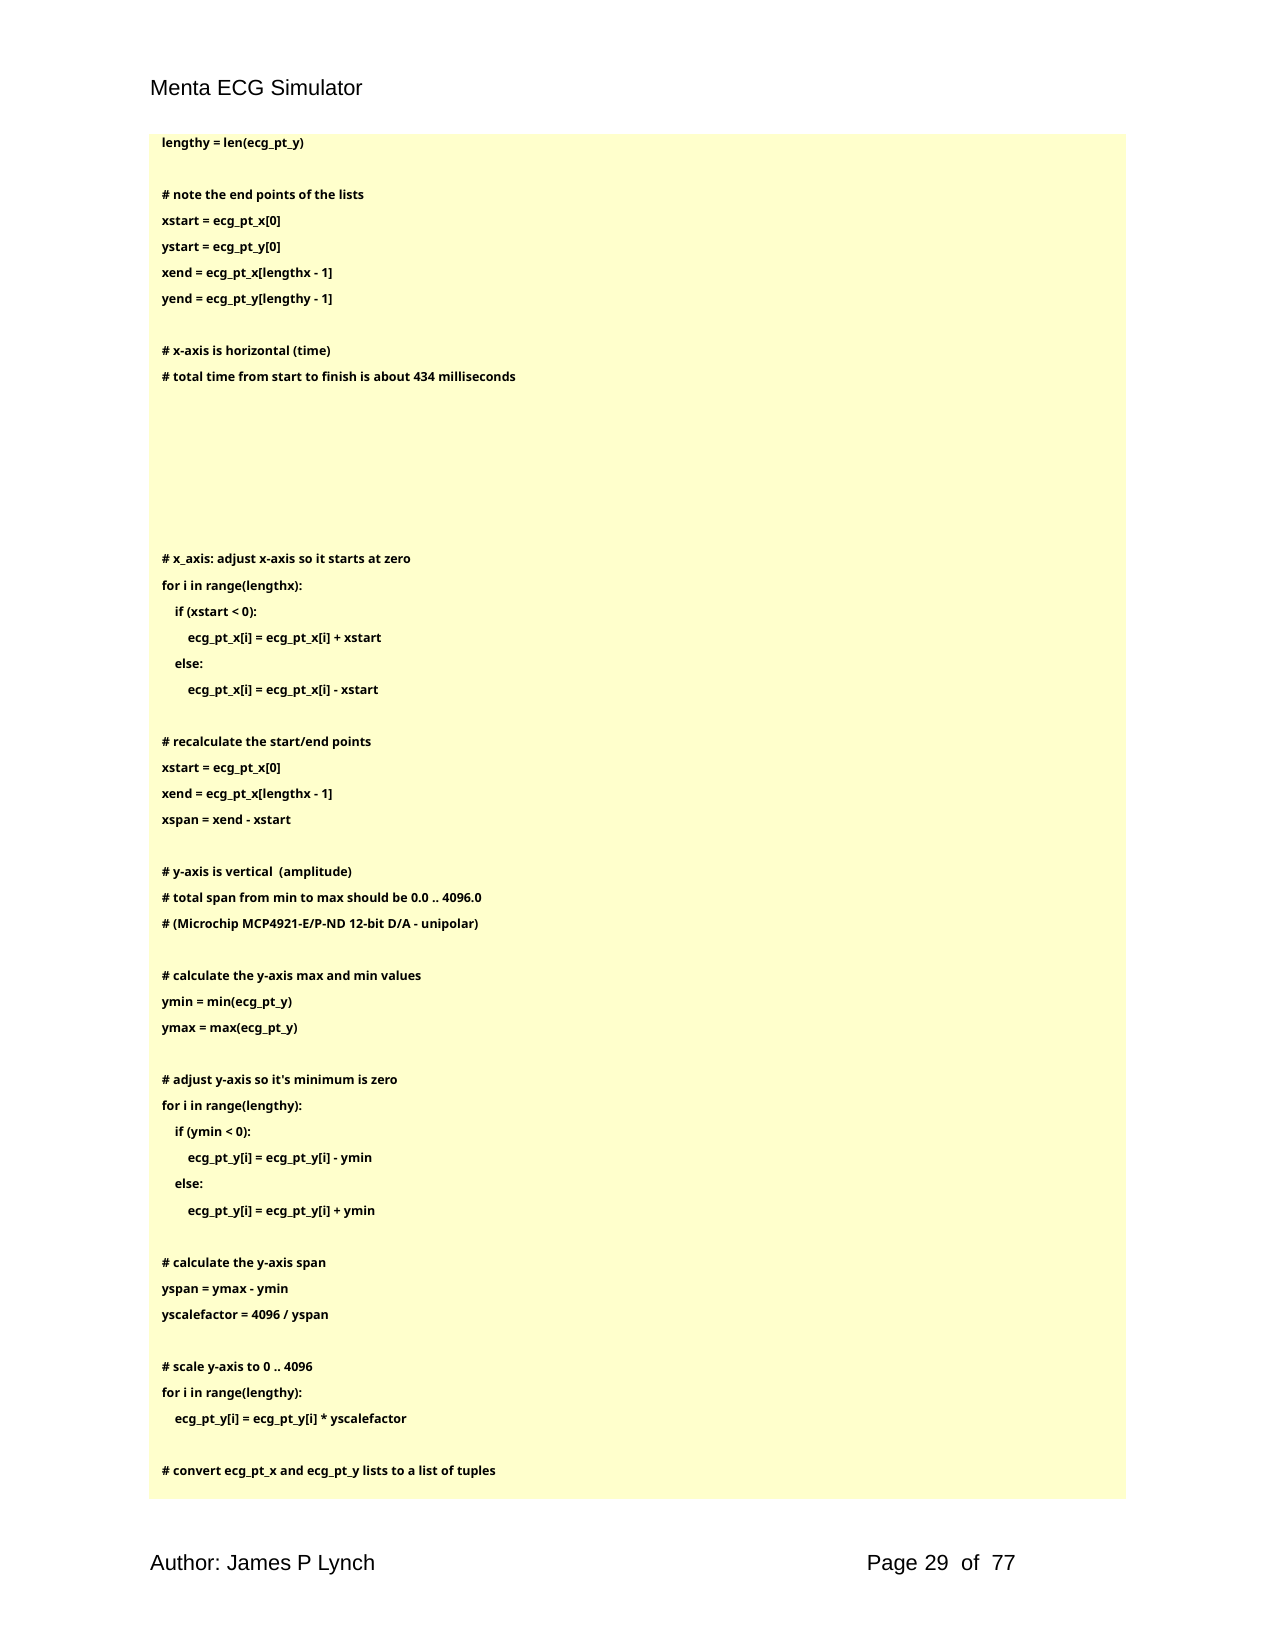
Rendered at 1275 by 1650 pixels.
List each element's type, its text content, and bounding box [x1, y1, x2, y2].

text for i in range(lengthy): [149, 1384, 1126, 1401]
text # adjust y-axis so it's minimum is zero [149, 1071, 1126, 1088]
text yscalefactor = 4096 / yspan [149, 1306, 1126, 1323]
text # total span from min to max should be 0.0 .. 4096.0 [149, 889, 1126, 906]
text ystart = ecg_pt_y[0] [149, 238, 1126, 255]
text ecg_pt_y[i] = ecg_pt_y[i] * yscalefactor [149, 1410, 1126, 1427]
text # calculate the y-axis max and min values [149, 967, 1126, 984]
text # calculate the y-axis span [149, 1254, 1126, 1271]
text xstart = ecg_pt_x[0] [149, 759, 1126, 776]
text xend = ecg_pt_x[lengthx - 1] [149, 264, 1126, 281]
text if (ymin < 0): [149, 1123, 1126, 1141]
text else: [149, 1176, 1126, 1193]
text if (xstart < 0): [149, 603, 1126, 620]
text yend = ecg_pt_y[lengthy - 1] [149, 290, 1126, 307]
text # y-axis is vertical (amplitude) [149, 863, 1126, 880]
text # scale y-axis to 0 .. 4096 [149, 1358, 1126, 1375]
text xspan = xend - xstart [149, 811, 1126, 828]
text # x-axis is horizontal (time) [149, 342, 1126, 359]
text # note the end points of the lists [149, 186, 1126, 203]
text xend = ecg_pt_x[lengthx - 1] [149, 785, 1126, 802]
text ecg_pt_y[i] = ecg_pt_y[i] + ymin [149, 1202, 1126, 1219]
text # recalculate the start/end points [149, 733, 1126, 750]
text for i in range(lengthx): [149, 577, 1126, 594]
text ecg_pt_x[i] = ecg_pt_x[i] - xstart [149, 681, 1126, 698]
text xstart = ecg_pt_x[0] [149, 212, 1126, 229]
text else: [149, 655, 1126, 672]
text ecg_pt_y[i] = ecg_pt_y[i] - ymin [149, 1149, 1126, 1167]
text ymin = min(ecg_pt_y) [149, 993, 1126, 1010]
text ecg_pt_x[i] = ecg_pt_x[i] + xstart [149, 629, 1126, 646]
text # (Microchip MCP4921-E/P-ND 12-bit D/A - unipolar) [149, 915, 1126, 932]
text ymax = max(ecg_pt_y) [149, 1019, 1126, 1036]
text lengthy = len(ecg_pt_y) [149, 134, 1126, 151]
text for i in range(lengthy): [149, 1097, 1126, 1114]
text # x_axis: adjust x-axis so it starts at zero [149, 551, 1126, 568]
text # total time from start to finish is about 434 milliseconds [149, 368, 1126, 385]
text # convert ecg_pt_x and ecg_pt_y lists to a list of tuples [149, 1462, 1126, 1479]
text yspan = ymax - ymin [149, 1280, 1126, 1297]
